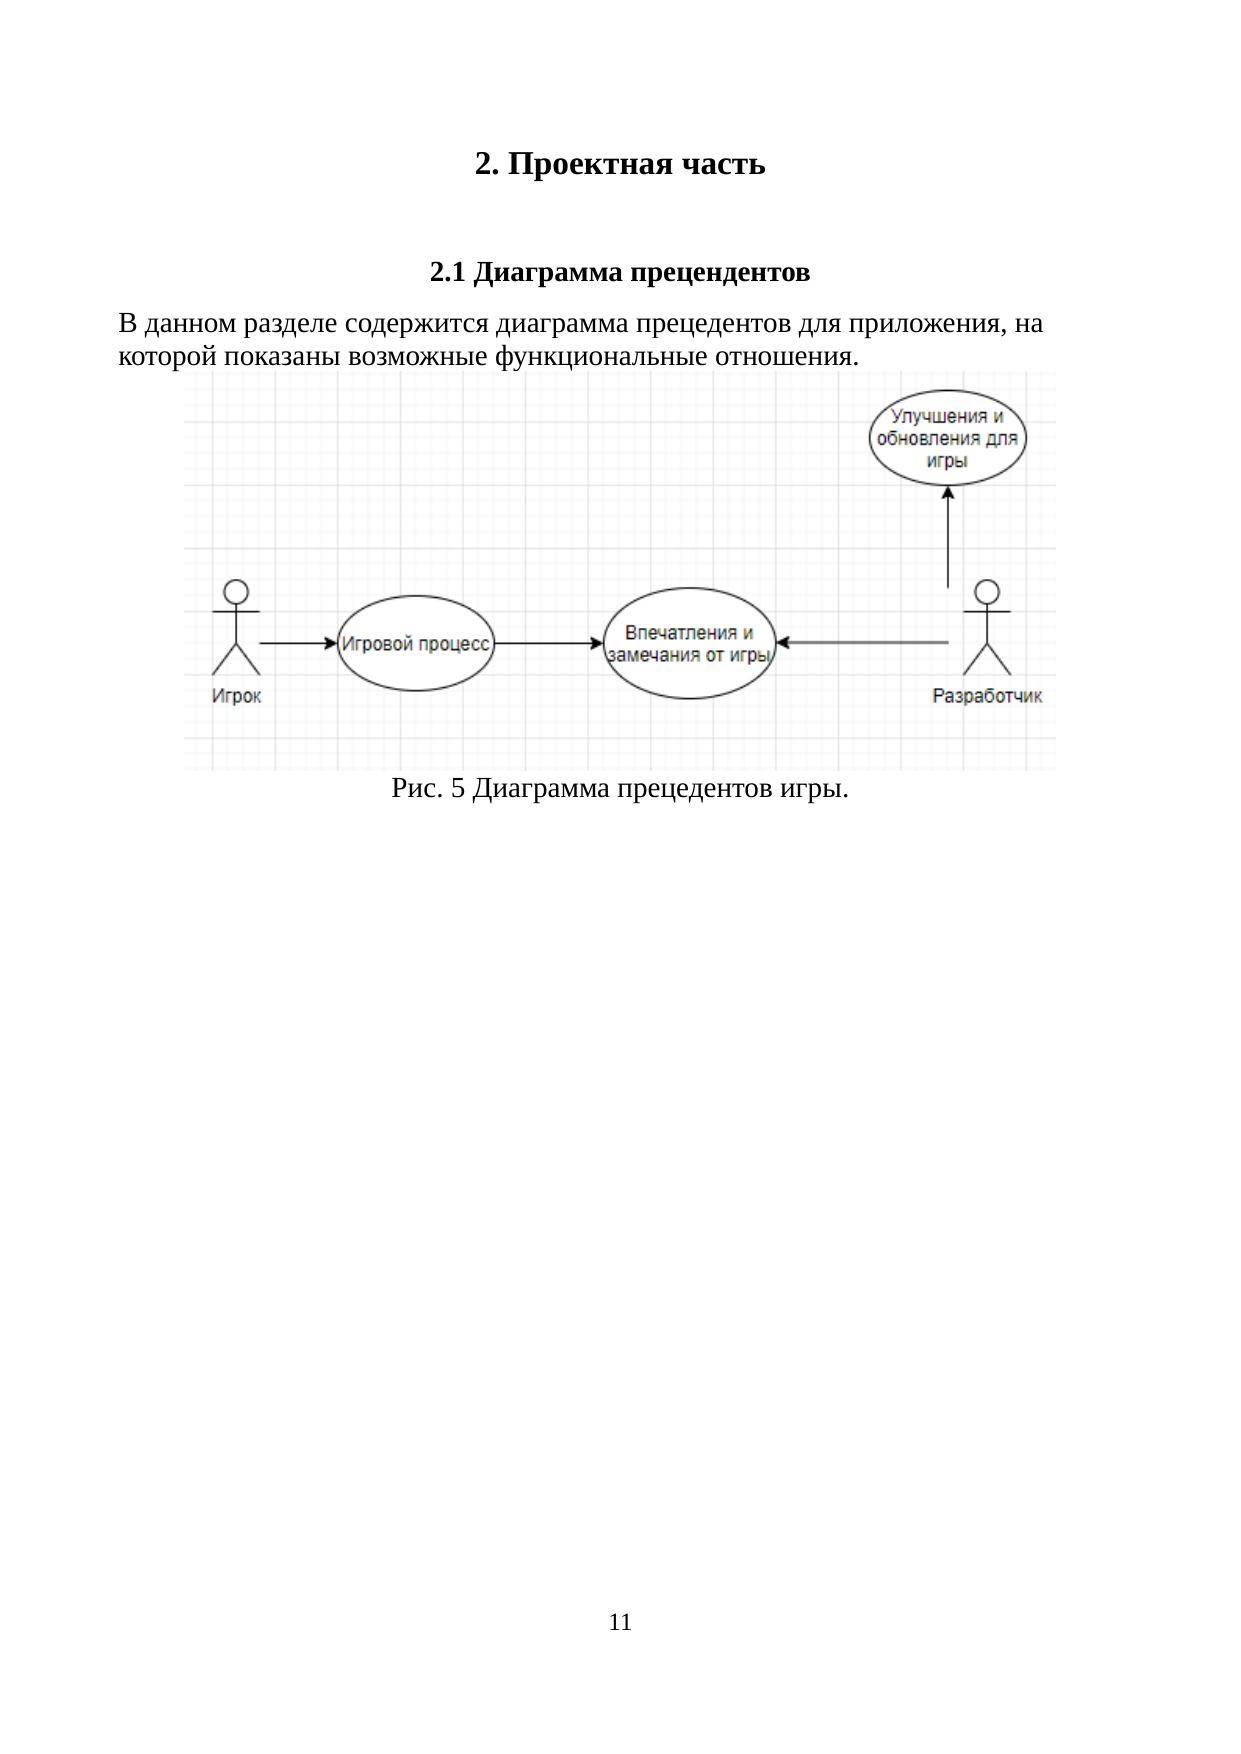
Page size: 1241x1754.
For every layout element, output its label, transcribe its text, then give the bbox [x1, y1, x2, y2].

subtitle 2. Проектная часть [118, 143, 1122, 181]
subtitle 2.1 Диаграмма прецендентов [118, 254, 1122, 288]
text Рис. 5 Диаграмма прецедентов игры. [118, 372, 1122, 804]
text В данном разделе содержится диаграмма прецедентов для приложения, на которой показаны возможные функциональные отношения. [118, 305, 1122, 372]
